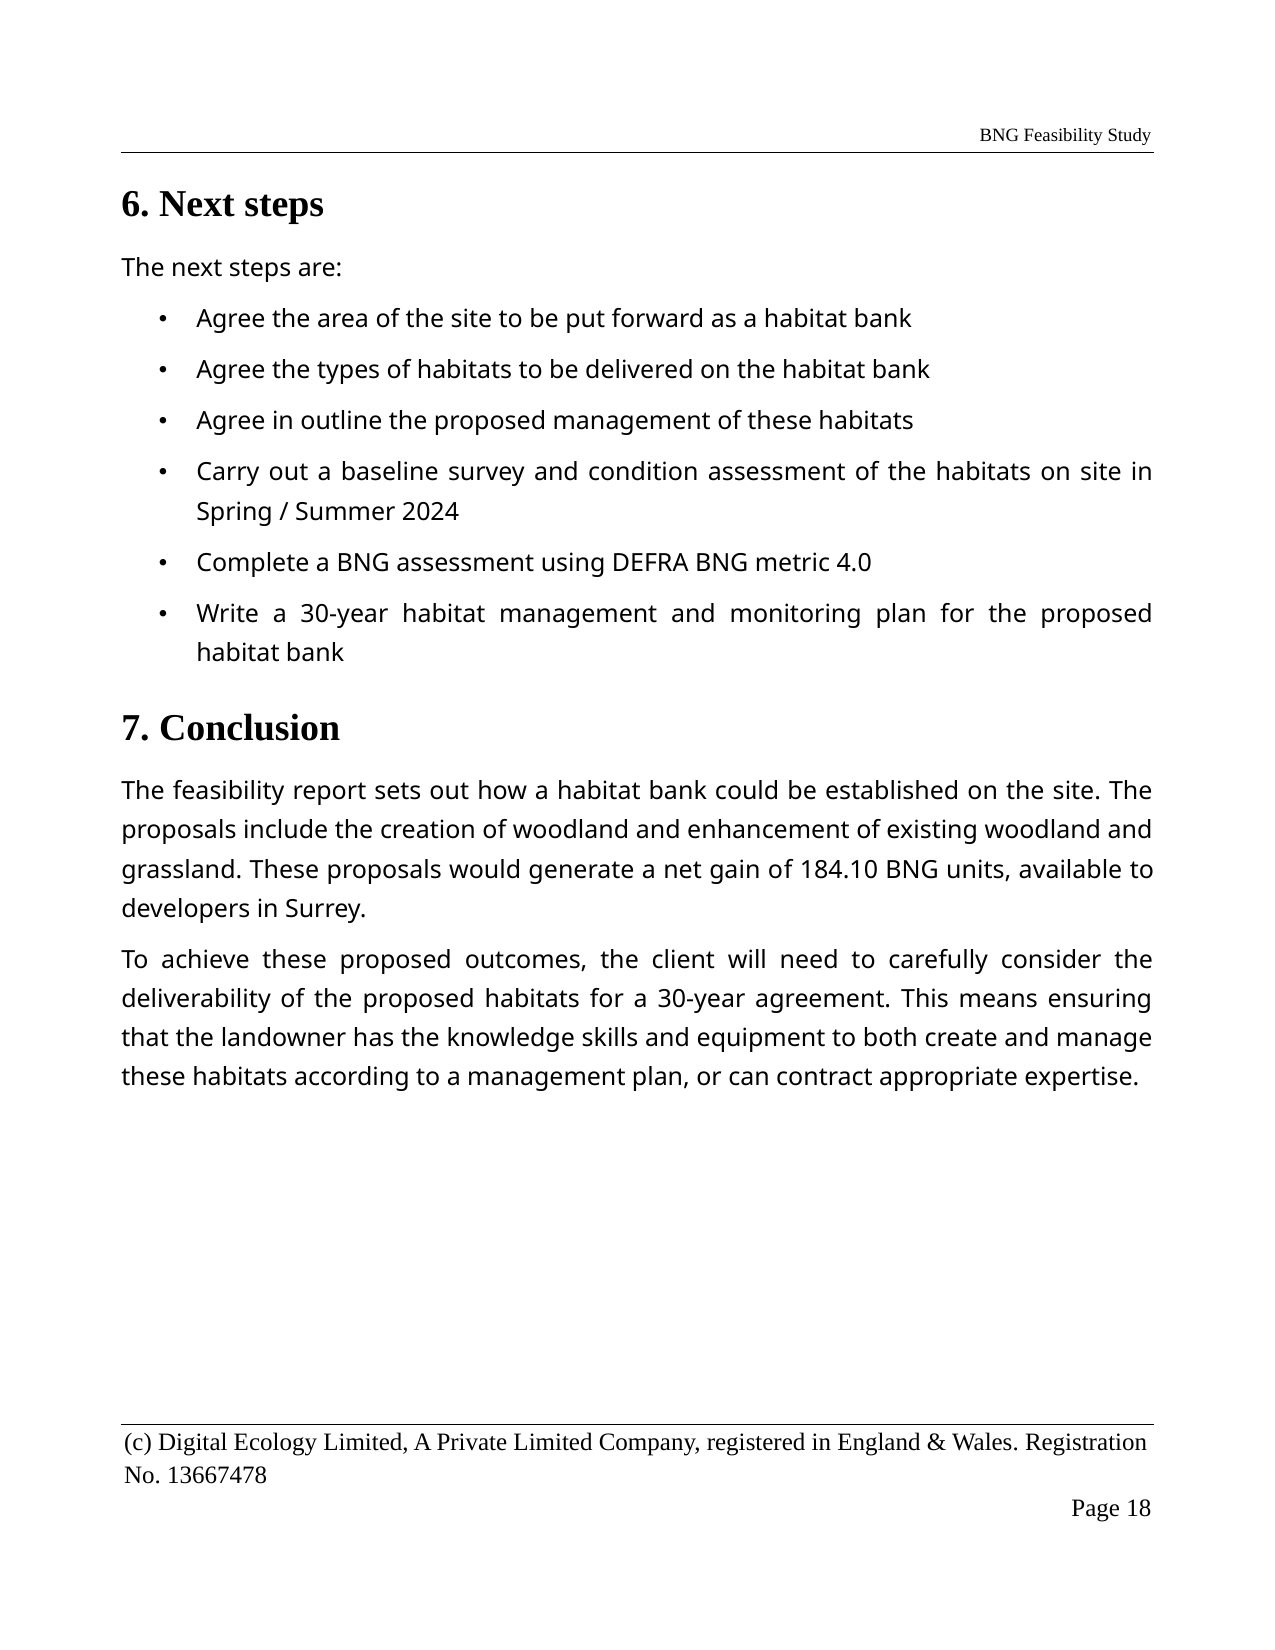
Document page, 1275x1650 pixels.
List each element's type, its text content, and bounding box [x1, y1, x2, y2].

list Write a 30-year habitat management and monitoring plan for the proposed habitat bank [158, 595, 1154, 668]
subtitle PAGEBREAK [121, 1168, 1154, 1182]
list Agree in outline the proposed management of these habitats [158, 403, 1154, 437]
subtitle 7. Conclusion [121, 704, 1154, 748]
text To achieve these proposed outcomes, the client will need to carefully consider the deliverability of the proposed habitats for a 30-year agreement. This means ensuring that the landowner has the knowledge skills and equipment to both create and manage these habitats according to a management plan, or can contract appropriate expertise. [121, 942, 1154, 1093]
subtitle 6. Next steps [121, 181, 1154, 225]
list Carry out a baseline survey and condition assessment of the habitats on site in Spring / Summer 2024 [158, 454, 1154, 527]
list Complete a BNG assessment using DEFRA BNG metric 4.0 [158, 544, 1154, 578]
list Agree the types of habitats to be delivered on the habitat bank [158, 352, 1154, 386]
list Agree the area of the site to be put forward as a habitat bank [158, 301, 1154, 335]
text The next steps are: [121, 250, 1154, 284]
text The feasibility report sets out how a habitat bank could be established on the site. The proposals include the creation of woodland and enhancement of existing woodland and grassland. These proposals would generate a net gain of 184.10 BNG units, available to developers in Surrey. [121, 773, 1154, 924]
